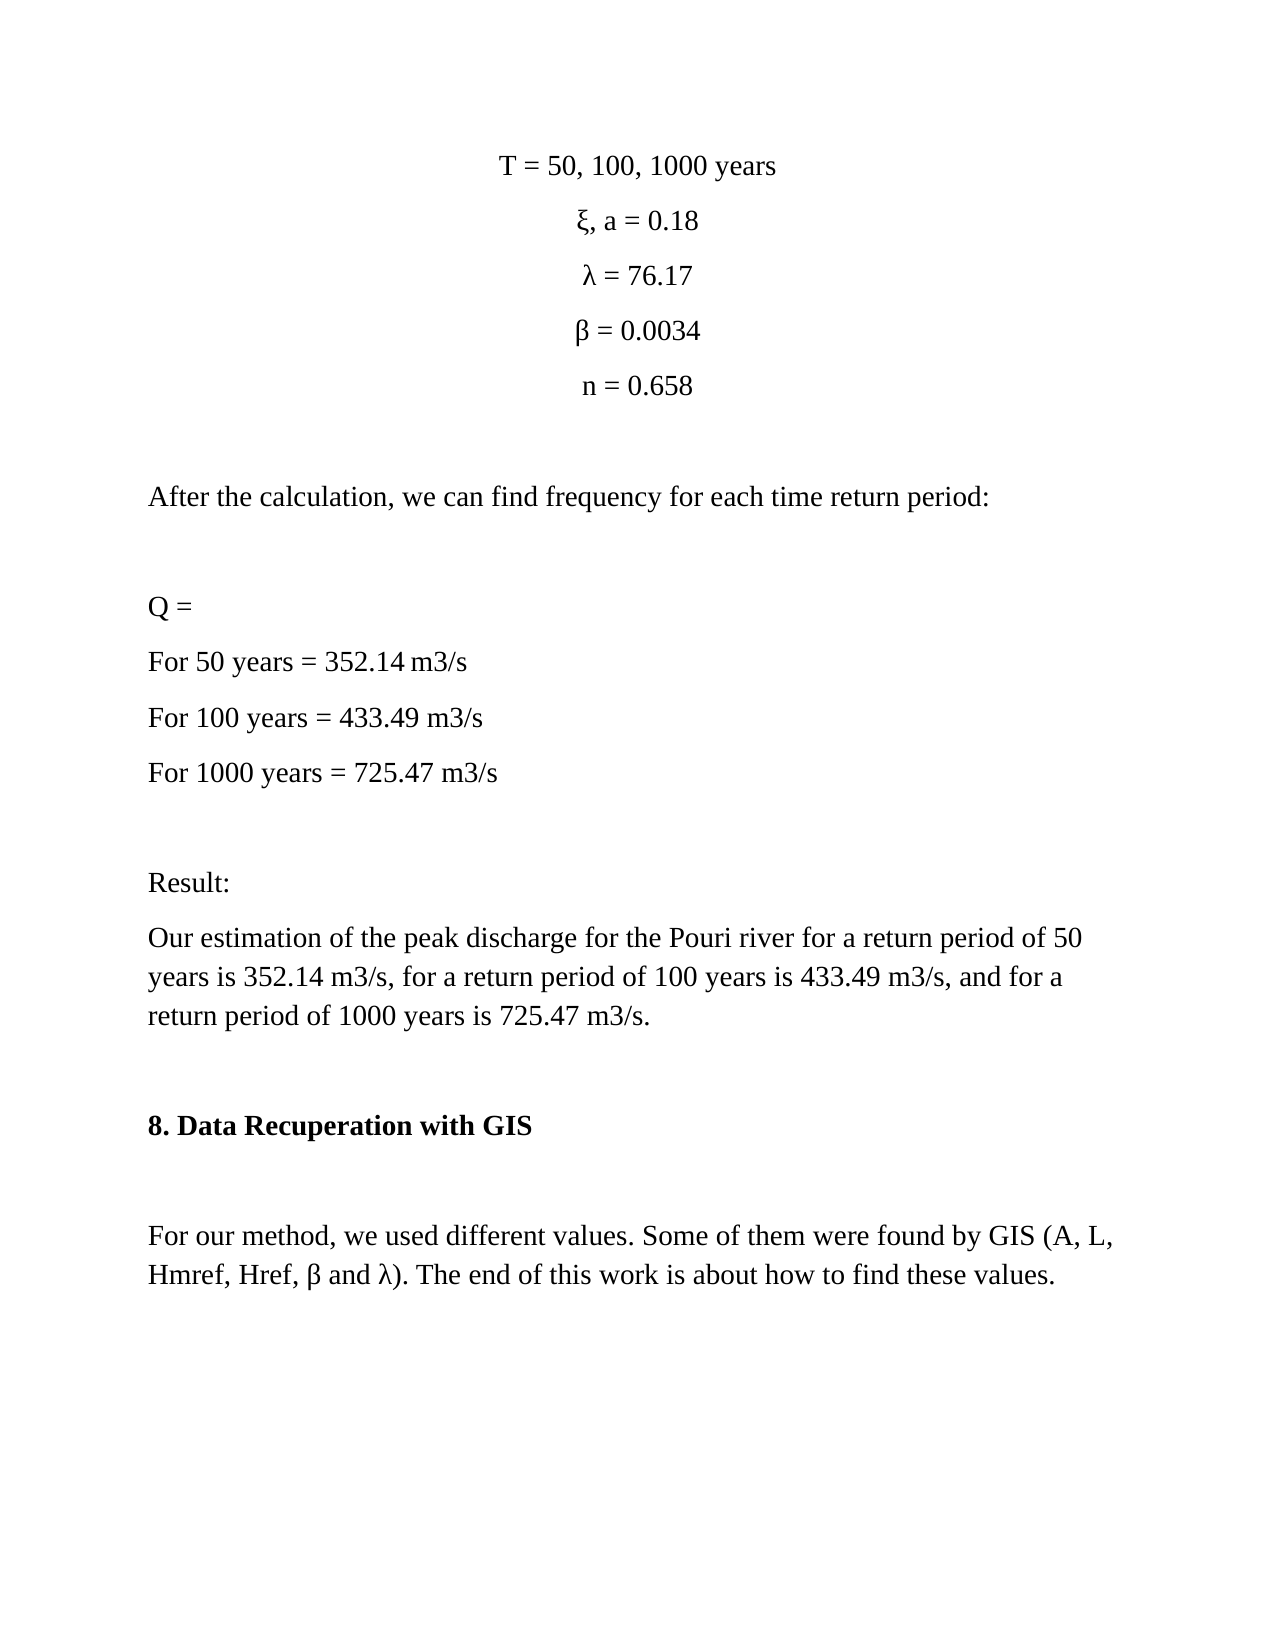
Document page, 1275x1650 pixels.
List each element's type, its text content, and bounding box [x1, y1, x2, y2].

text 8. Data Recuperation with GIS [148, 1108, 1127, 1142]
text After the calculation, we can find frequency for each time return period: [148, 479, 1127, 512]
text T = 50, 100, 1000 years [148, 148, 1127, 181]
text Our estimation of the peak discharge for the Pouri river for a return period of 50 years is 352.14 m3/s, for a return period of 100 years is 433.49 m3/s, and for a return period of 1000 years is 725.47 m3/s. [148, 921, 1127, 1031]
text Q = [148, 589, 1127, 623]
text For our method, we used different values. Some of them were found by GIS (A, L, Hmref, Href, β and λ). The end of this work is about how to find these values. [148, 1218, 1127, 1291]
text ξ, a = 0.18 [148, 203, 1127, 236]
text For 1000 years = 725.47 m3/s [148, 755, 1127, 788]
text For 100 years = 433.49 m3/s [148, 700, 1127, 733]
text Result: [148, 865, 1127, 899]
text β = 0.0034 [148, 313, 1127, 347]
text λ = 76.17 [148, 258, 1127, 292]
text For 50 years = 352.14 m3/s [148, 644, 1127, 678]
text n = 0.658 [148, 368, 1127, 402]
